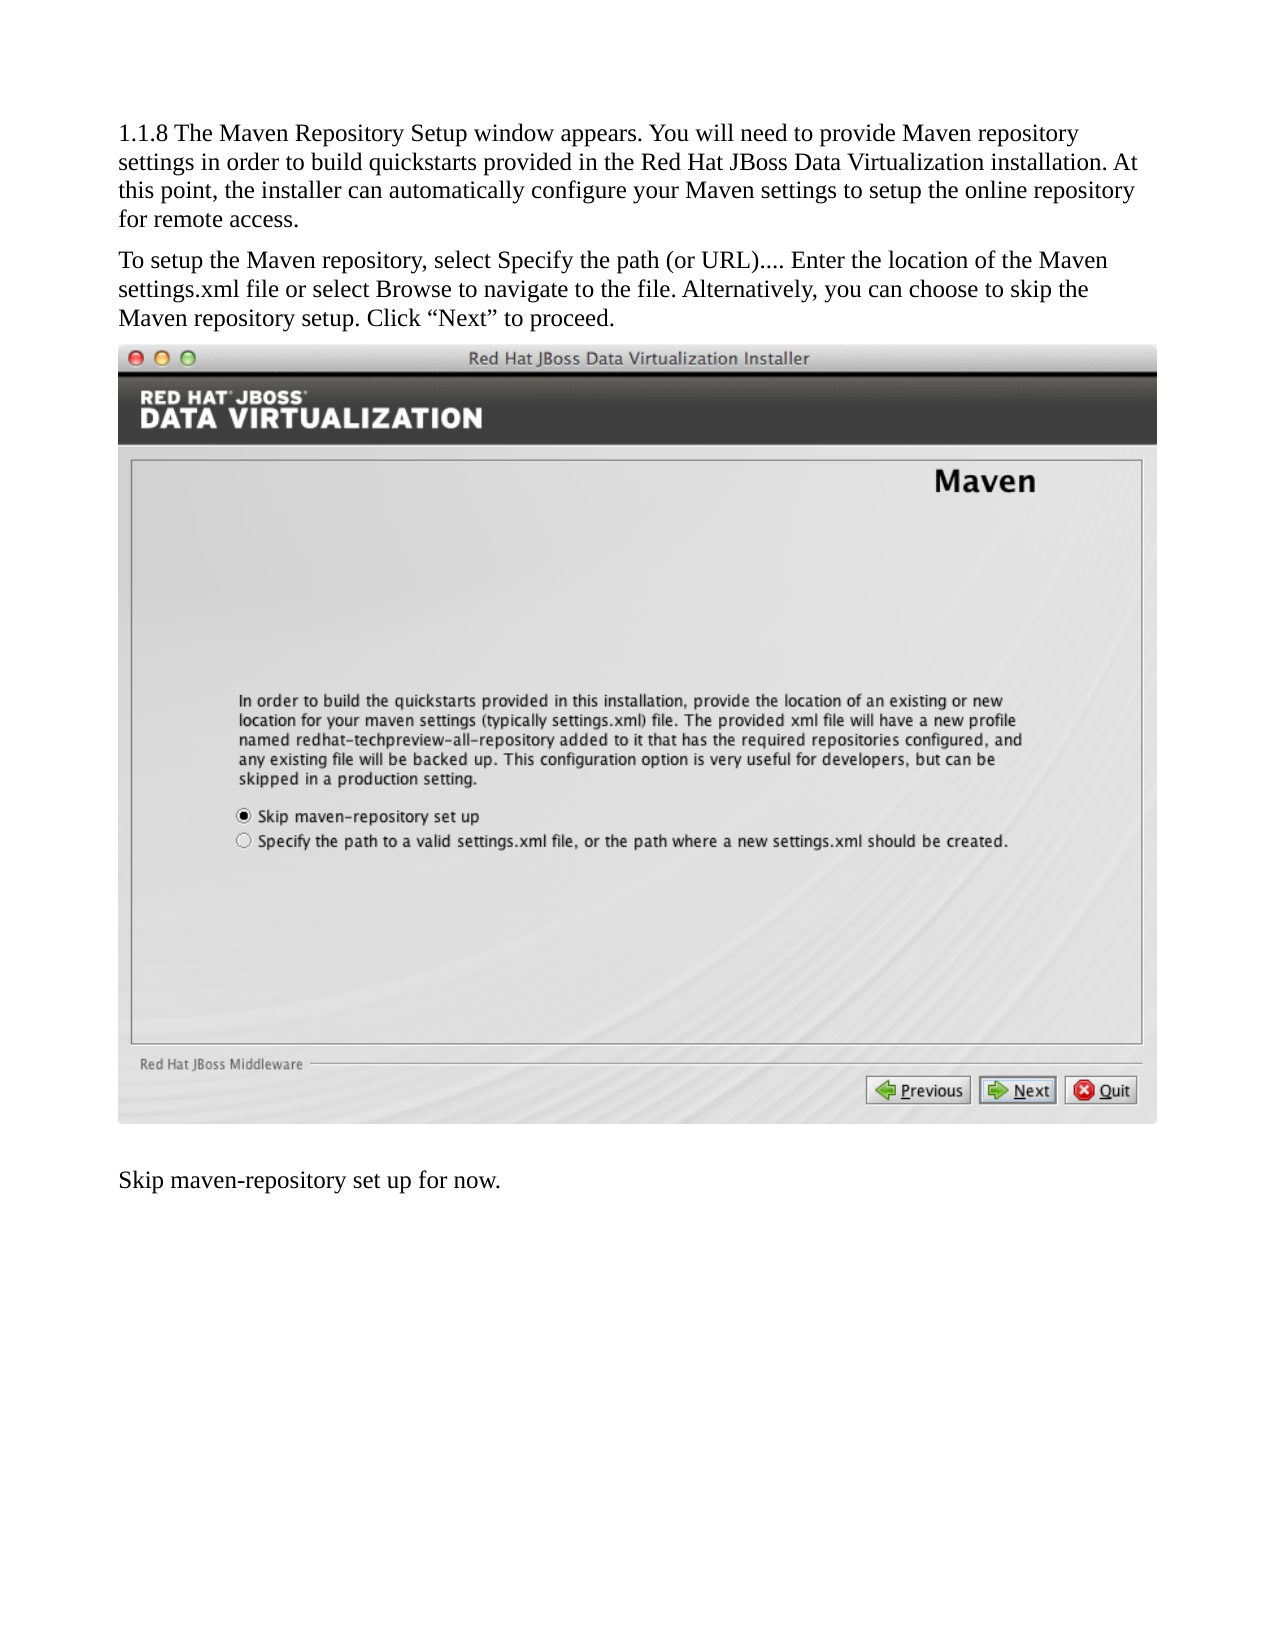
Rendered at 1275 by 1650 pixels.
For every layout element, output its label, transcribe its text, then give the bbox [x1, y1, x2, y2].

picture [118, 344, 1157, 1124]
text To setup the Maven repository, select Specify the path (or URL).... Enter the location of the Maven settings.xml file or select Browse to navigate to the file. Alternatively, you can choose to skip the Maven repository setup. Click “Next” to proceed. [118, 246, 1157, 332]
text 1.1.8 The Maven Repository Setup window appears. You will need to provide Maven repository settings in order to build quickstarts provided in the Red Hat JBoss Data Virtualization installation. At this point, the installer can automatically configure your Maven settings to setup the online repository for remote access. [118, 118, 1157, 233]
text Skip maven-repository set up for now. [118, 1165, 1157, 1193]
